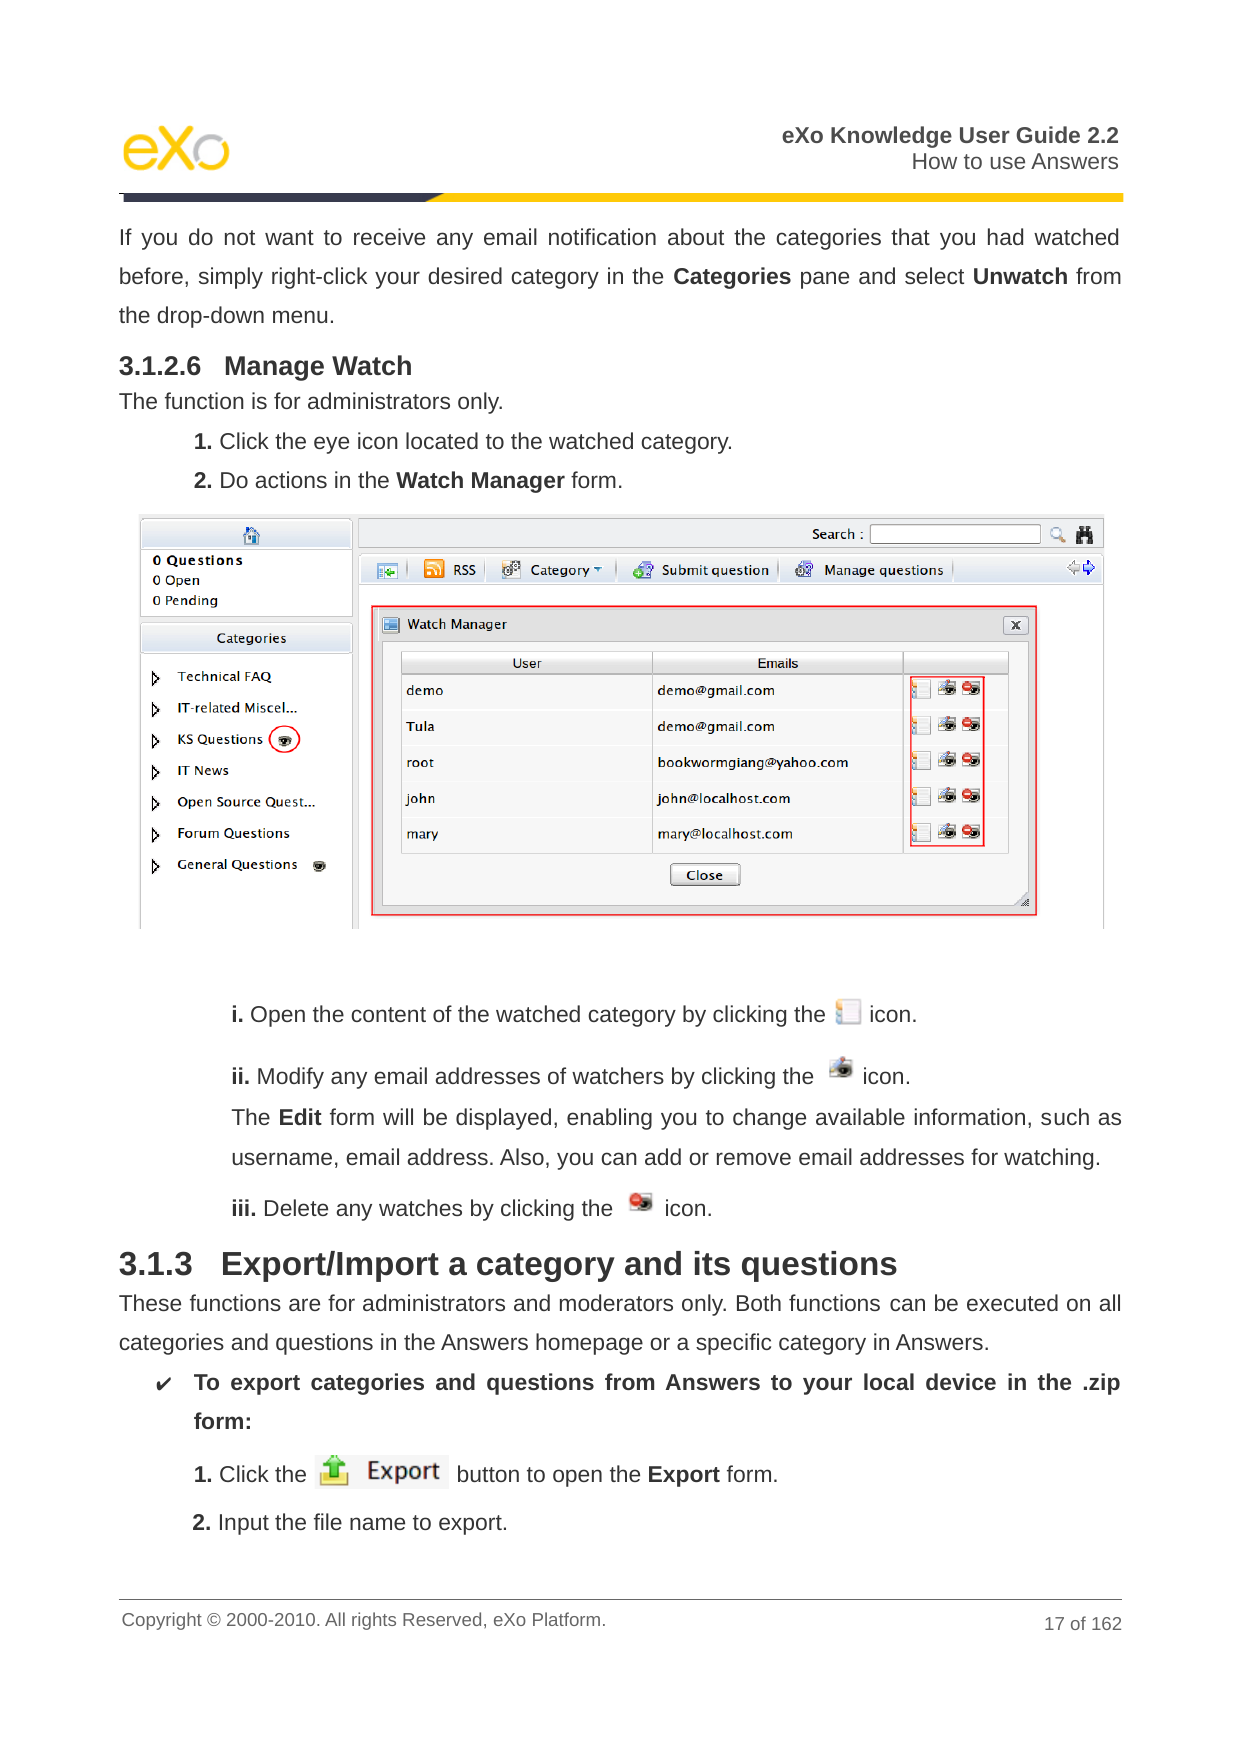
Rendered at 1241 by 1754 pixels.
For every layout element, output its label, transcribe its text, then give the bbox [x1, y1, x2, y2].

picture [627, 1190, 657, 1216]
list To export categories and questions from Answers to your local device in the .zip form: [156, 1369, 1122, 1435]
picture [123, 193, 1124, 202]
picture [828, 1055, 855, 1084]
subtitle Export/Import a category and its questions [118, 1244, 1122, 1282]
list 1. Click the eye icon located to the watched category. [156, 428, 1122, 454]
list 2. Do actions in the Watch Manager form. [156, 467, 1122, 493]
picture [833, 996, 862, 1028]
subtitle Manage Watch [118, 349, 1122, 381]
picture [138, 514, 1105, 929]
text If you do not want to receive any email notification about the categories that you had watched before, simply right-click your desired category in the Categories pane and select Unwatch from the drop-down menu. [118, 223, 1122, 329]
list iii. Delete any watches by clicking the icon. [193, 1183, 1122, 1223]
text These functions are for administrators and moderators only. Both functions can be executed on all categories and questions in the Answers homepage or a specific category in Answers. [118, 1290, 1122, 1356]
list 2. Input the file name to export. [192, 1509, 1122, 1535]
list ii. Modify any email addresses of watchers by clicking the icon. [193, 1048, 1122, 1091]
list i. Open the content of the watched category by clicking theicon. [193, 989, 1122, 1035]
list The Edit form will be displayed, enabling you to change available information, such as username, email address. Also, you can add or remove email addresses for watching. [193, 1104, 1122, 1170]
picture [123, 125, 230, 171]
text The function is for administrators only. [118, 388, 1122, 414]
picture [314, 1455, 449, 1489]
list 1. Click thebutton to open the Export form. [156, 1448, 1122, 1496]
